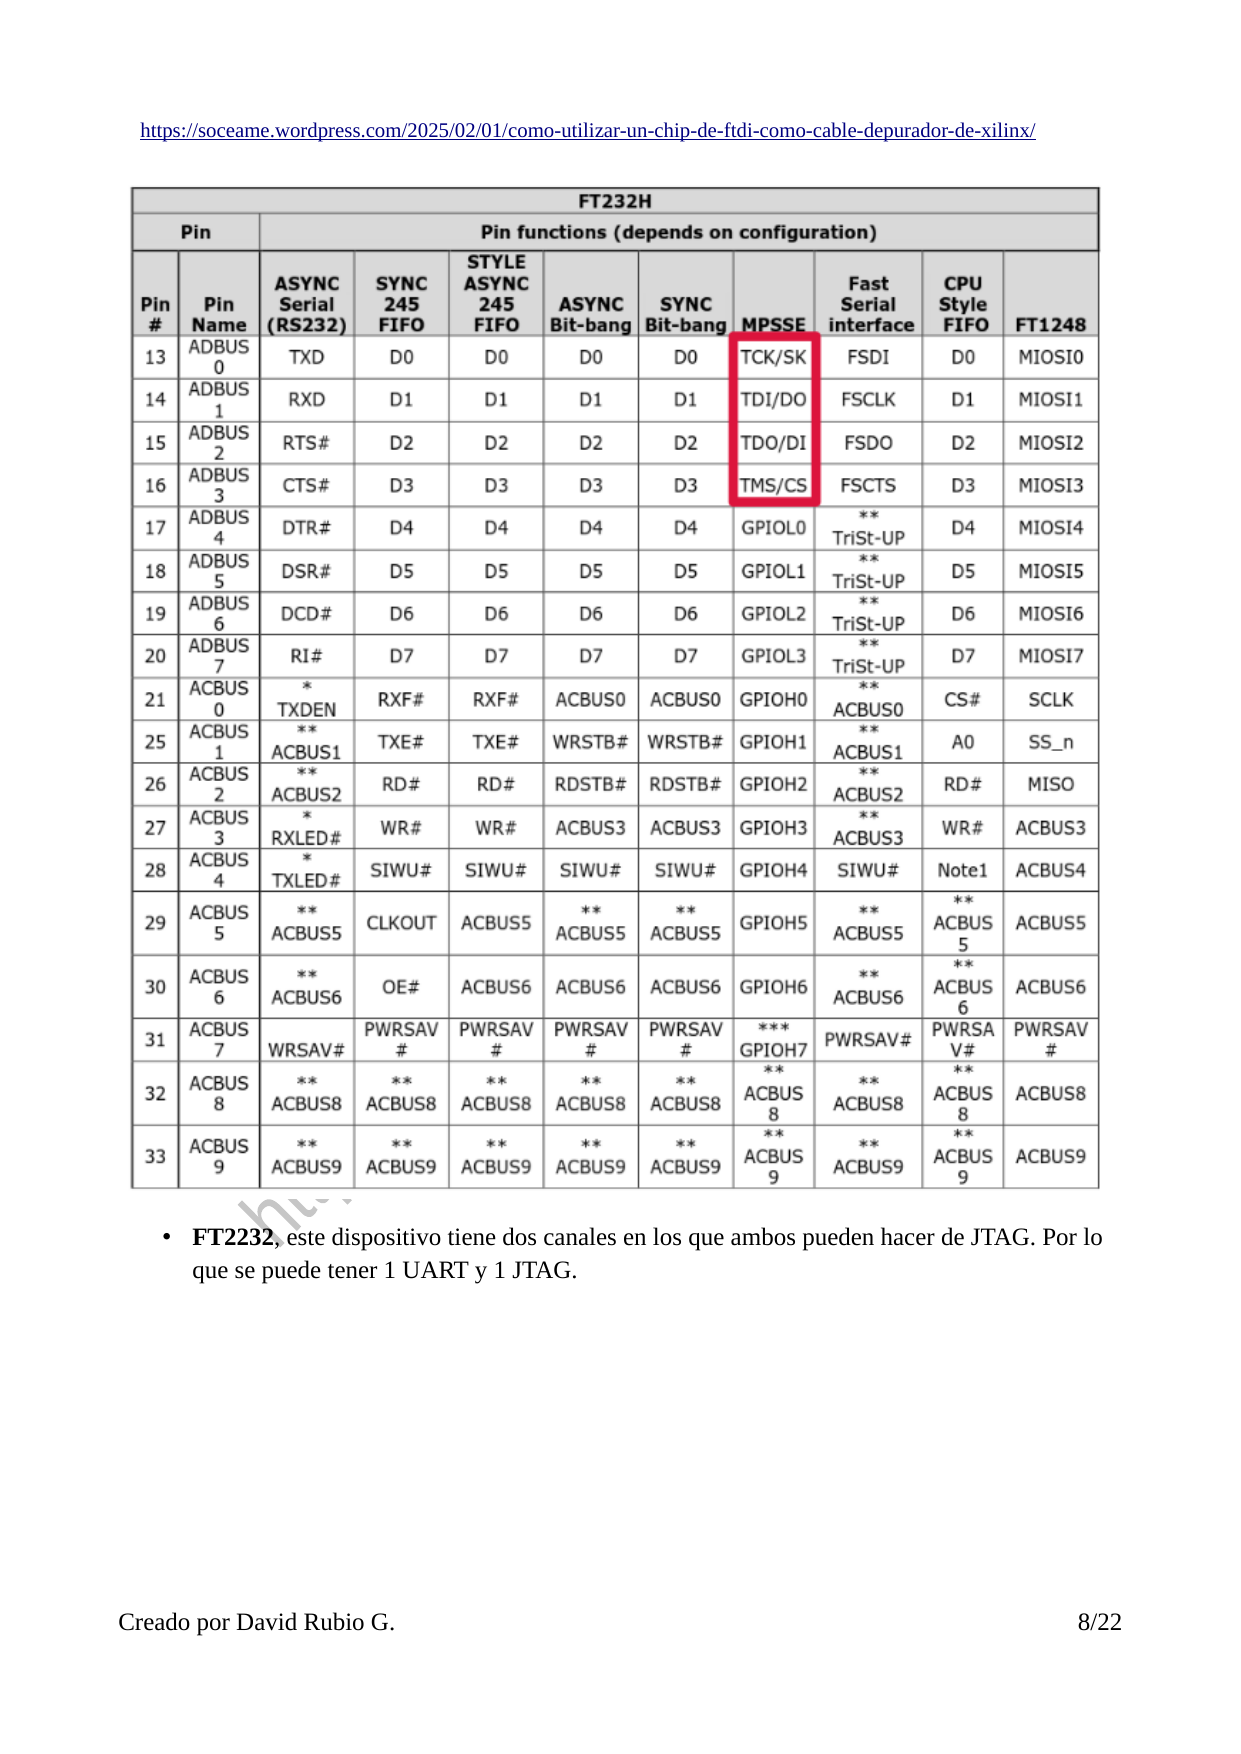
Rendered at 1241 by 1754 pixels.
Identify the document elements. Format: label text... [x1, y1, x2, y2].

picture [118, 177, 1111, 1199]
list FT2232, este dispositivo tiene dos canales en los que ambos pueden hacer de JTAG. Por lo que se puede tener 1 UART y 1 JTAG. [162, 1222, 1122, 1284]
